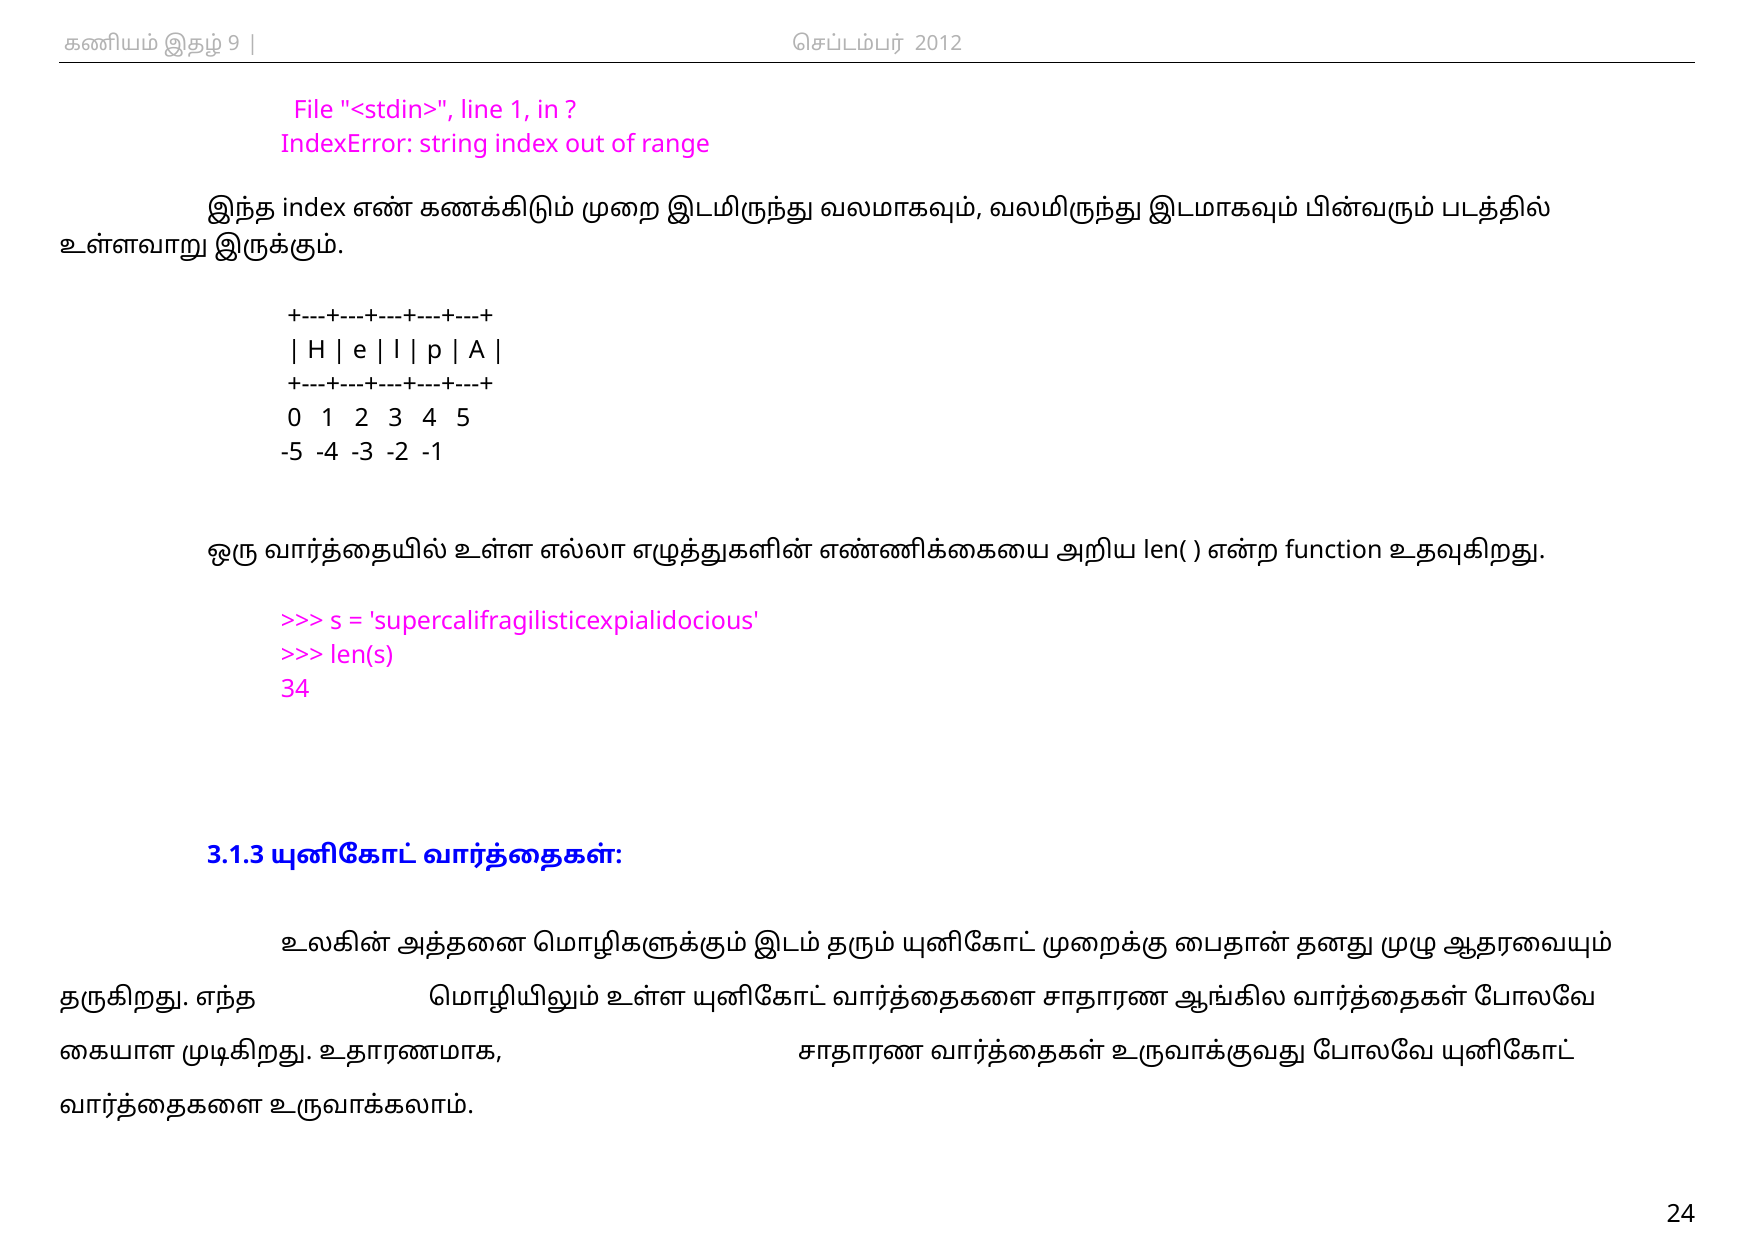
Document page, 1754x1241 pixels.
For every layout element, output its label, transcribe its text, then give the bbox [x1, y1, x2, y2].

text File "<stdin>", line 1, in ? [59, 92, 1695, 126]
text +---+---+---+---+---+ [59, 366, 1695, 400]
text >>> len(s) [59, 637, 1695, 671]
text >>> s = 'supercalifragilisticexpialidocious' [59, 602, 1695, 637]
text 0 1 2 3 4 5 [59, 400, 1695, 434]
text IndexError: string index out of range [59, 126, 1695, 160]
text -5 -4 -3 -2 -1 [59, 434, 1695, 468]
text உலகின் அத்தனை மொழிகளுக்கும் இடம் தரும் யுனிகோட் முறைக்கு பைதான் தனது முழு ஆதரவையும் தருகிறது. எந்த மொழியிலும் உள்ள யுனிகோட் வார்த்தைகளை சாதாரண ஆங்கில வார்த்தைகள் போலவே கையாள முடிகிறது. உதாரணமாக, சாதாரண வார்த்தைகள் உருவாக்குவது போலவே யுனிகோட் வார்த்தைகளை உருவாக்கலாம். [59, 924, 1695, 1123]
text 34 [59, 671, 1695, 705]
text | H | e | l | p | A | [59, 332, 1695, 366]
text இந்த index எண் கணக்கிடும் முறை இடமிருந்து வலமாகவும், வலமிருந்து இடமாகவும் பின்வரும் படத்தில் உள்ளவாறு இருக்கும். [59, 189, 1695, 263]
text ஒரு வார்த்தையில் உள்ள எல்லா எழுத்துகளின் எண்ணிக்கையை அறிய len( ) என்ற function உதவுகிறது. [59, 531, 1695, 568]
text +---+---+---+---+---+ [59, 298, 1695, 332]
text 3.1.3 யுனிகோட் வார்த்தைகள்: [59, 836, 1695, 873]
